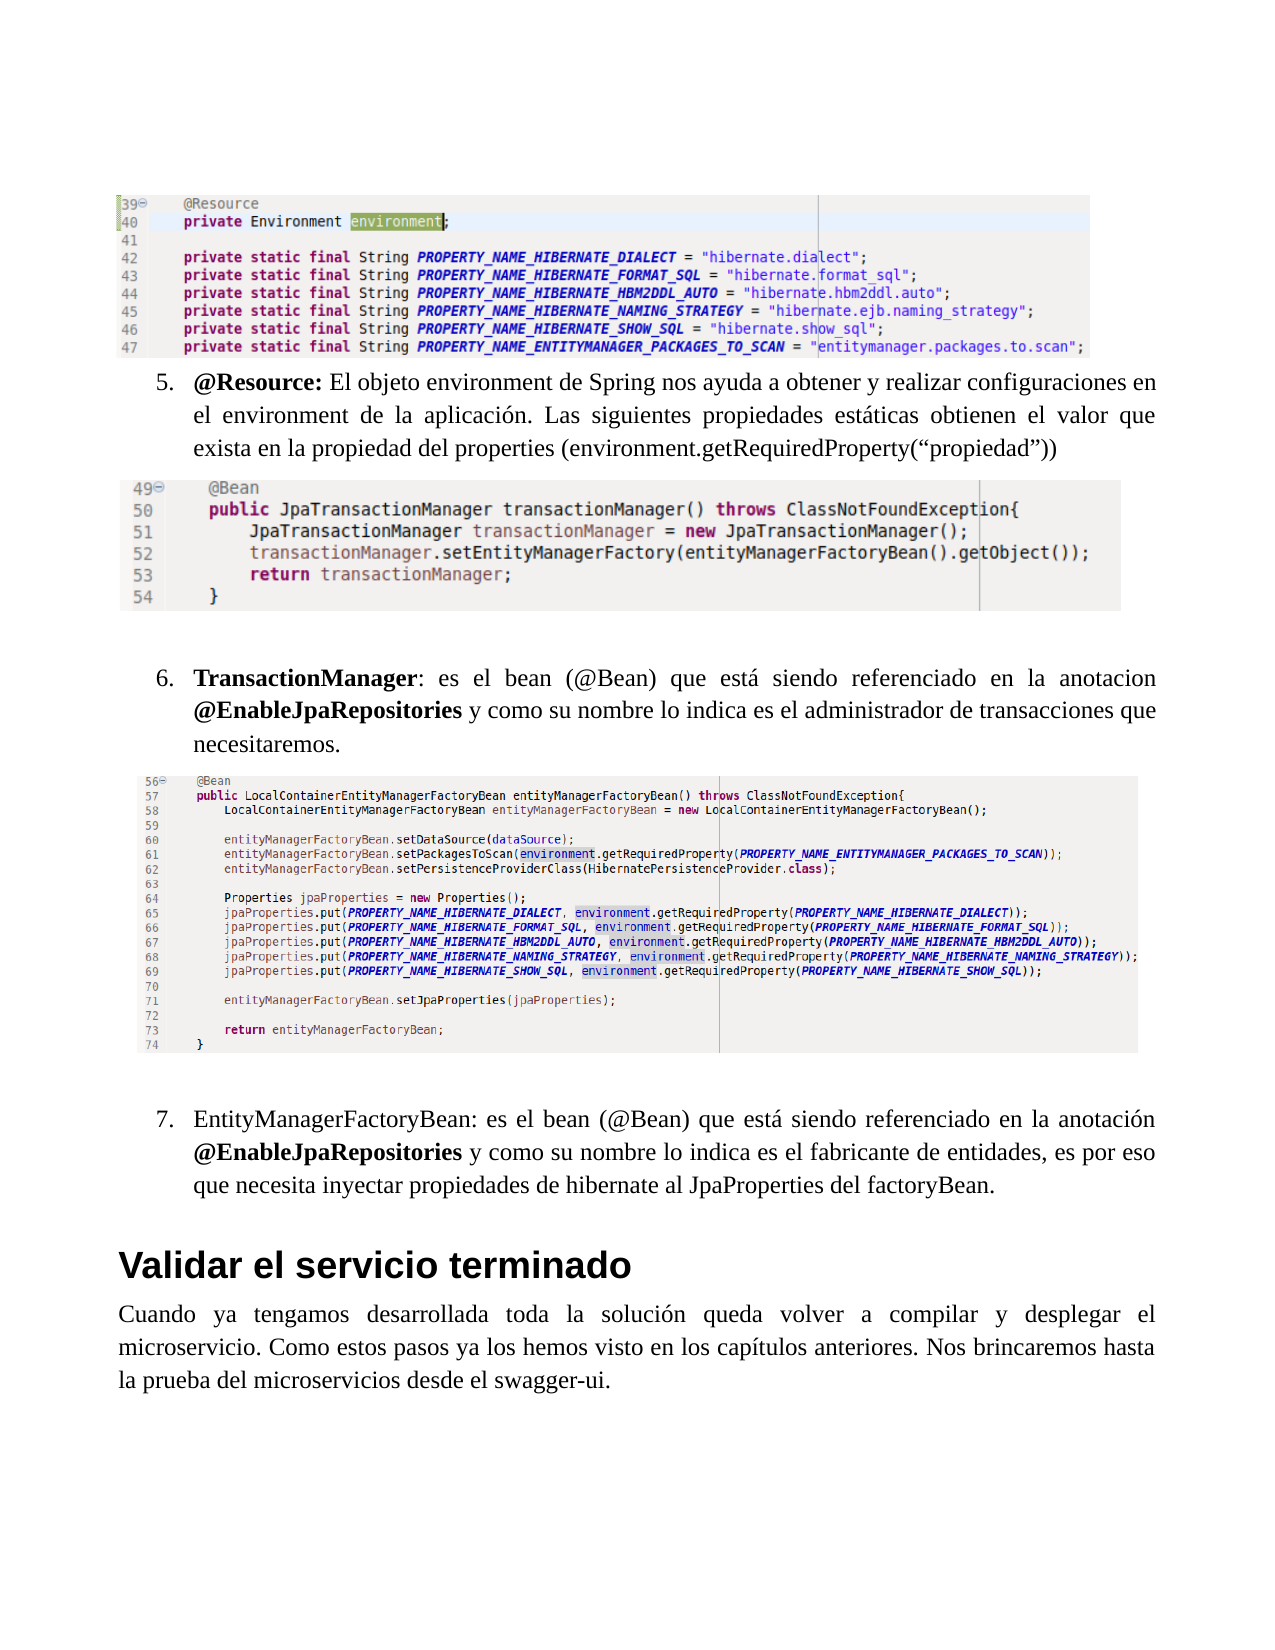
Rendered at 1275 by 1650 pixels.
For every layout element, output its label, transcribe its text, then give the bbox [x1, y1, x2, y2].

text Cuando ya tengamos desarrollada toda la solución queda volver a compilar y desplegar el microservicio. Como estos pasos ya los hemos visto en los capítulos anteriores. Nos brincaremos hasta la prueba del microservicios desde el swagger-ui. [118, 1299, 1157, 1394]
picture [116, 195, 1090, 358]
list @Resource: El objeto environment de Spring nos ayuda a obtener y realizar configuraciones en el environment de la aplicación. Las siguientes propiedades estáticas obtienen el valor que exista en la propiedad del properties (environment.getRequiredProperty(“propiedad”)) [156, 367, 1157, 462]
picture [119, 480, 1121, 611]
picture [136, 776, 1139, 1053]
list TransactionManager: es el bean (@Bean) que está siendo referenciado en la anotacion @EnableJpaRepositories y como su nombre lo indica es el administrador de transacciones que necesitaremos. [156, 663, 1157, 757]
subtitle Validar el servicio terminado [118, 1243, 1157, 1287]
list EntityManagerFactoryBean: es el bean (@Bean) que está siendo referenciado en la anotación @EnableJpaRepositories y como su nombre lo indica es el fabricante de entidades, es por eso que necesita inyectar propiedades de hibernate al JpaProperties del factoryBean. [156, 1104, 1157, 1199]
